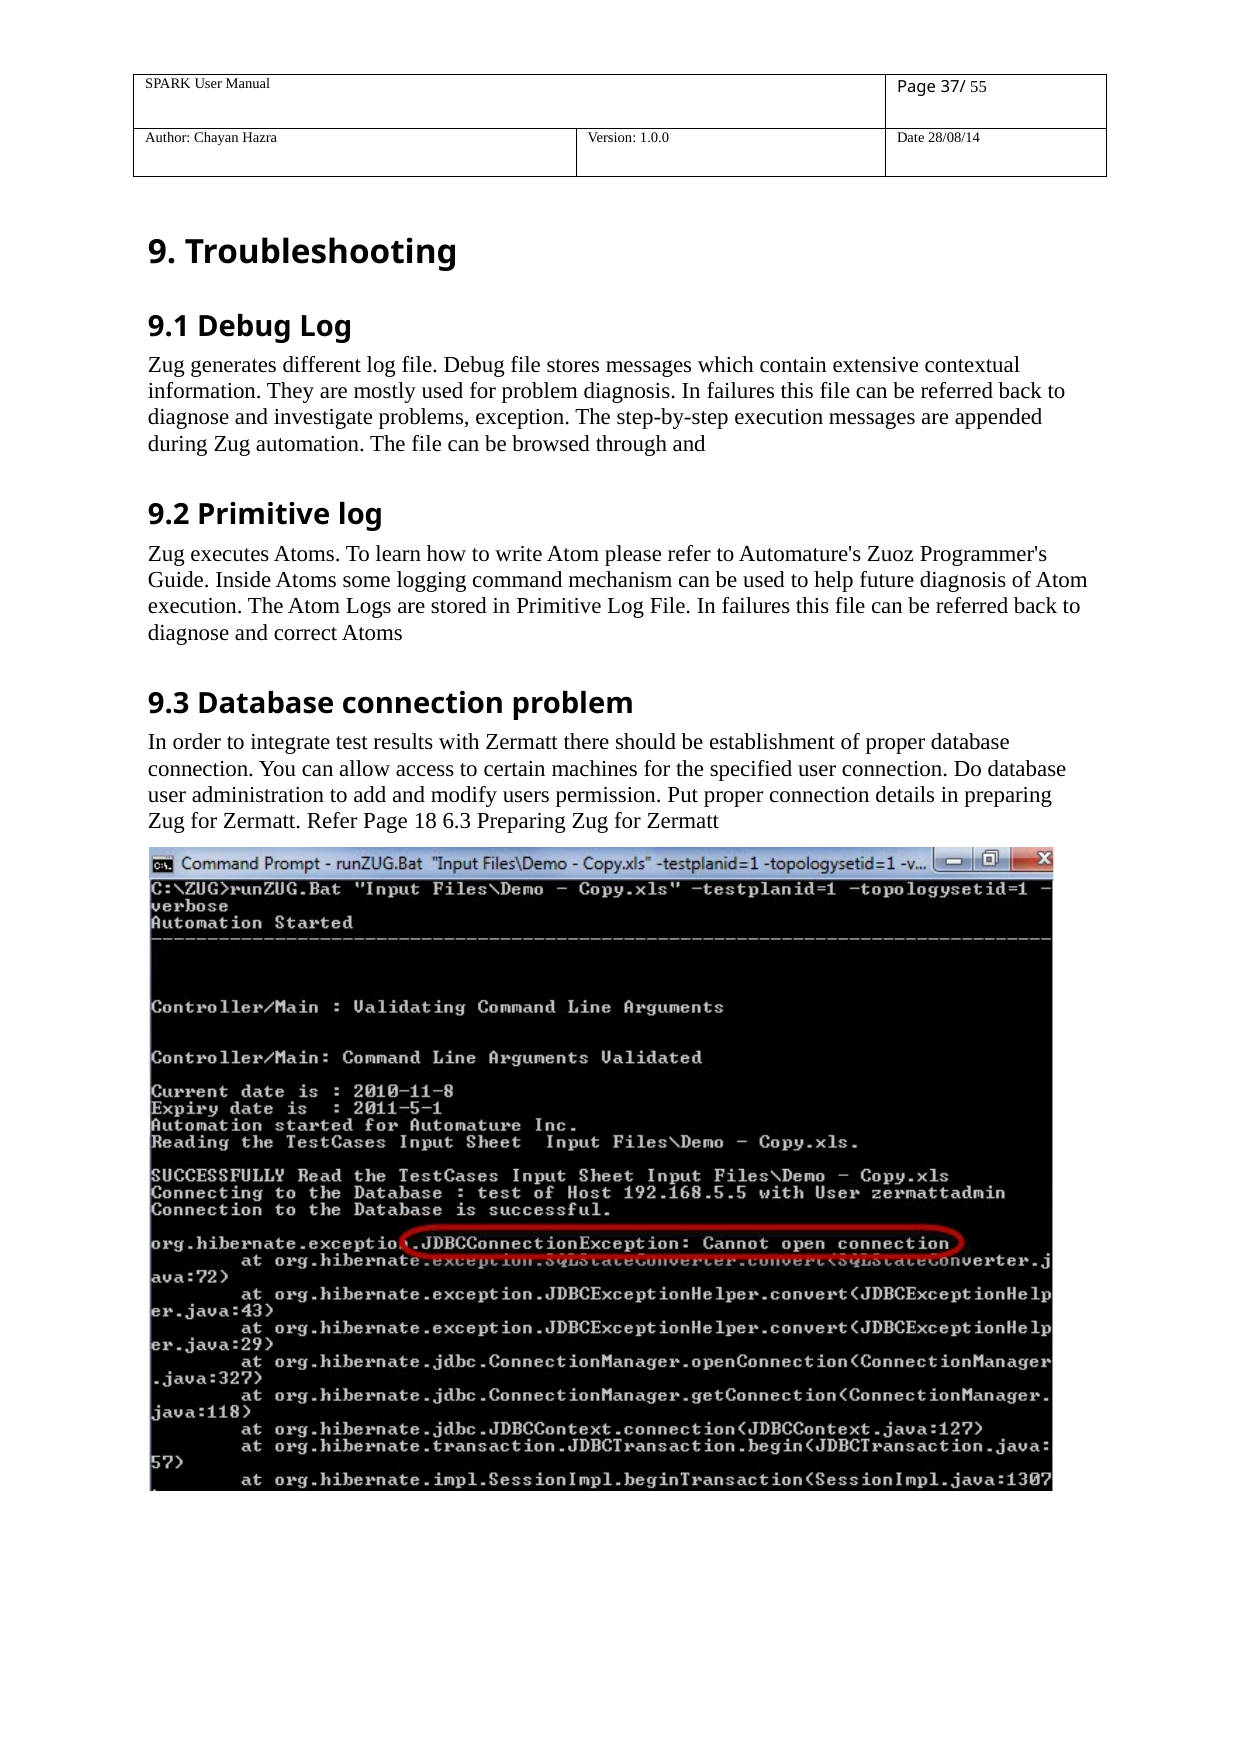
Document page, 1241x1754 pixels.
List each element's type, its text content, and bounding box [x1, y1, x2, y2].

picture [149, 847, 1054, 1491]
text Zug generates different log file. Debug file stores messages which contain extensive contextual information. They are mostly used for problem diagnosis. In failures this file can be referred back to diagnose and investigate problems, exception. The step-by-step execution messages are appended during Zug automation. The file can be browsed through and [148, 351, 1092, 456]
text Zug executes Atoms. To learn how to write Atom please refer to Automature's Zuoz Programmer's Guide. Inside Atoms some logging command mechanism can be used to help future diagnosis of Atom execution. The Atom Logs are stored in Primitive Log File. In failures this file can be referred back to diagnose and correct Atoms [148, 539, 1092, 645]
subtitle 9.2 Primitive log [148, 494, 1092, 533]
subtitle 9. Troubleshooting [148, 228, 1092, 273]
subtitle 9.1 Debug Log [148, 305, 1092, 344]
text In order to integrate test results with Zermatt there should be establishment of proper database connection. You can allow access to certain machines for the specified user connection. Do database user administration to add and modify users permission. Put proper connection details in preparing Zug for Zermatt. Refer Page 16 6.3 Preparing Zug for Zermatt [148, 728, 1092, 834]
subtitle 9.3 Database connection problem [148, 682, 1092, 722]
